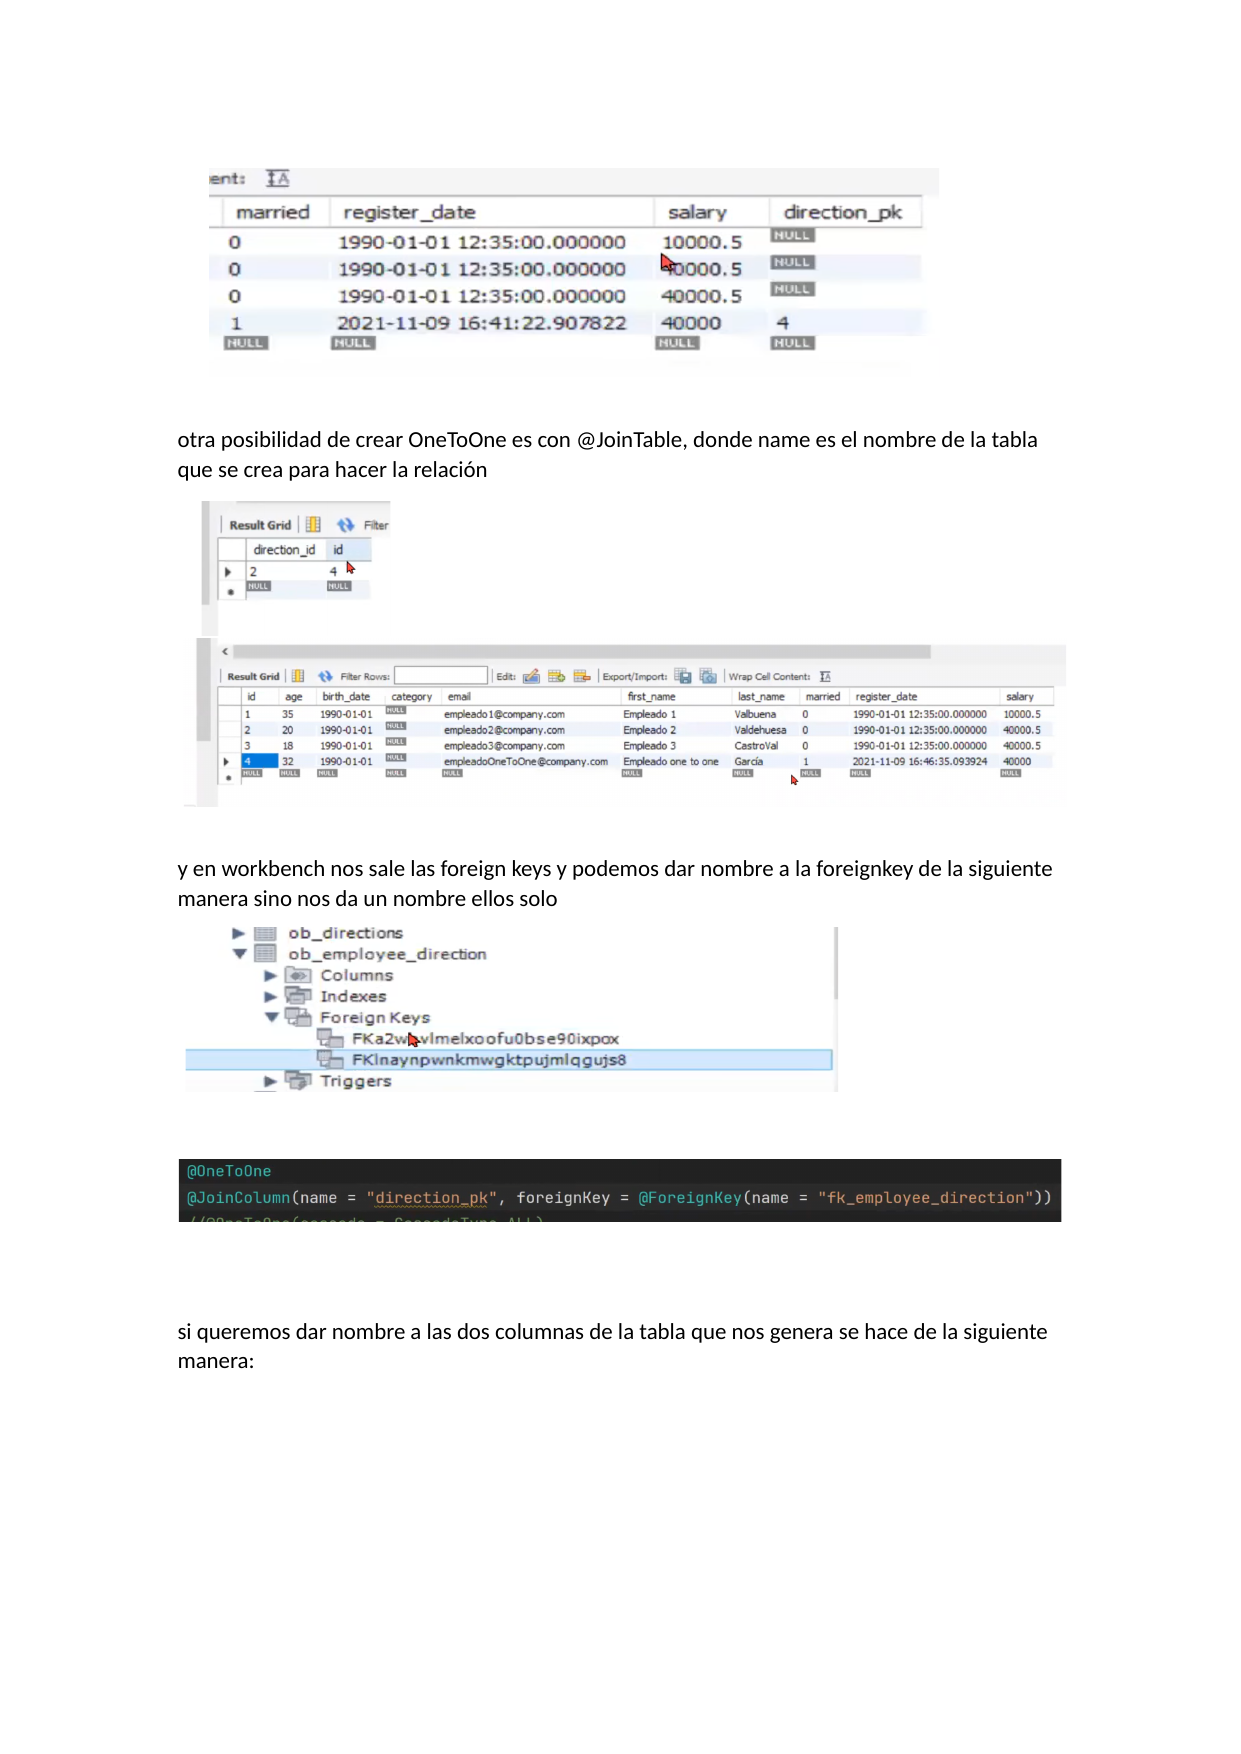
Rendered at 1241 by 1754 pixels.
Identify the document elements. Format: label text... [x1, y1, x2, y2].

picture [201, 501, 391, 636]
picture [183, 638, 1067, 807]
picture [178, 1159, 1062, 1222]
picture [185, 927, 839, 1092]
text otra posibilidad de crear OneToOne es con @JoinTable, donde name es el nombre de la tabla que se crea para hacer la relación [177, 425, 1063, 483]
text si queremos dar nombre a las dos columnas de la tabla que nos genera se hace de la siguiente manera: [177, 1317, 1063, 1374]
picture [209, 168, 940, 377]
text y en workbench nos sale las foreign keys y podemos dar nombre a la foreignkey de la siguiente manera sino nos da un nombre ellos solo [177, 854, 1063, 912]
